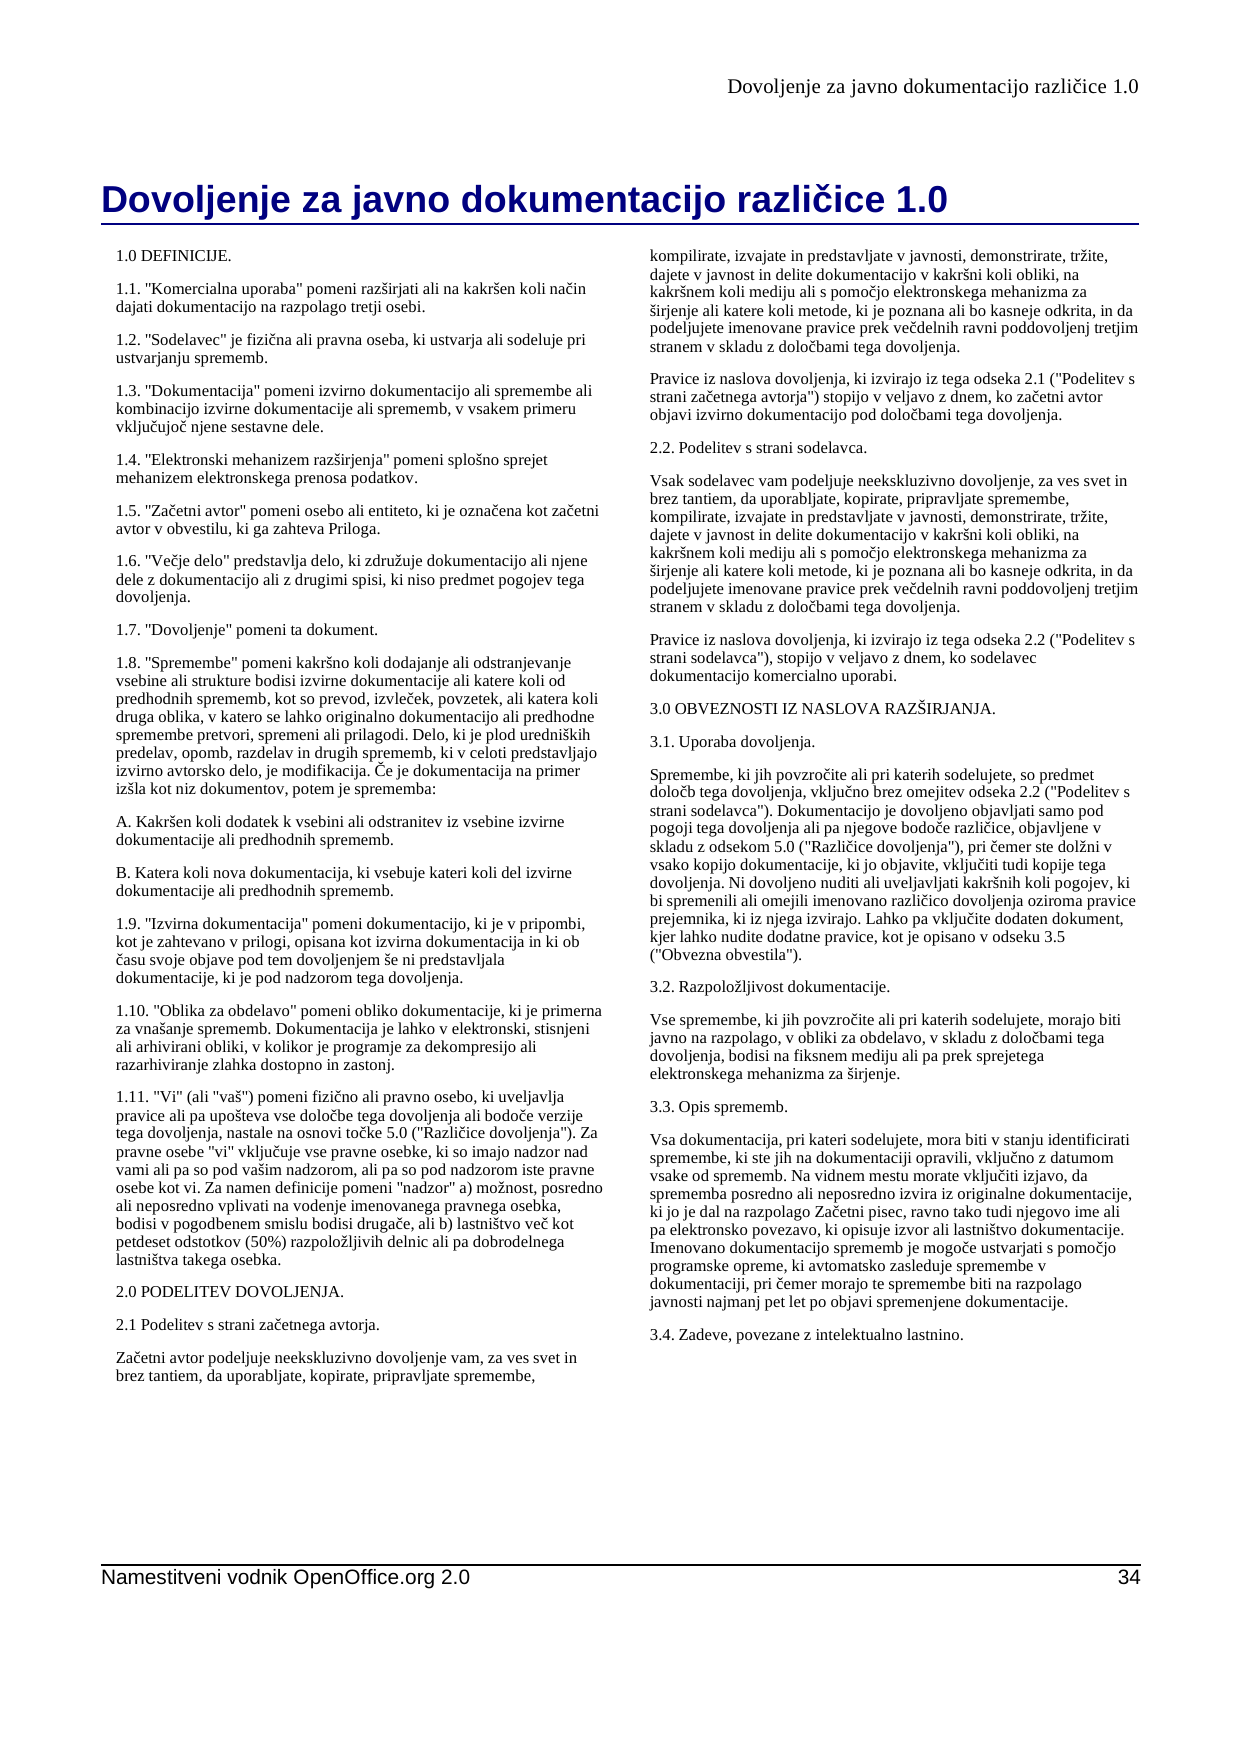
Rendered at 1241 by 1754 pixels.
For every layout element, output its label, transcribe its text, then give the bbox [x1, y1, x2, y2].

text 1.4. "Elektronski mehanizem razširjenja" pomeni splošno sprejet mehanizem elektronskega prenosa podatkov. [116, 451, 605, 487]
text 3.1. Uporaba dovoljenja. [649, 733, 1139, 751]
text 2.0 PODELITEV DOVOLJENJA. [116, 1283, 605, 1301]
text 1.0 DEFINICIJE. [116, 247, 605, 265]
text 3.2. Razpoložljivost dokumentacije. [649, 978, 1139, 996]
text 1.7. "Dovoljenje" pomeni ta dokument. [116, 621, 605, 639]
text Vsak sodelavec vam podeljuje neekskluzivno dovoljenje, za ves svet in brez tantiem, da uporabljate, kopirate, pripravljate spremembe, kompilirate, izvajate in predstavljate v javnosti, demonstrirate, tržite, dajete v javnost in delite dokumentacijo v kakršni koli obliki, na kakršnem koli mediju ali s pomočjo elektronskega mehanizma za širjenje ali katere koli metode, ki je poznana ali bo kasneje odkrita, in da podeljujete imenovane pravice prek večdelnih ravni poddovoljenj tretjim stranem v skladu z določbami tega dovoljenja. [649, 472, 1139, 616]
text Pravice iz naslova dovoljenja, ki izvirajo iz tega odseka 2.1 ("Podelitev s strani začetnega avtorja") stopijo v veljavo z dnem, ko začetni avtor objavi izvirno dokumentacijo pod določbami tega dovoljenja. [649, 370, 1139, 424]
text 3.4. Zadeve, povezane z intelektualno lastnino. [649, 1326, 1139, 1344]
text 1.6. "Večje delo" predstavlja delo, ki združuje dokumentacijo ali njene dele z dokumentacijo ali z drugimi spisi, ki niso predmet pogojev tega dovoljenja. [116, 552, 605, 606]
text 1.5. "Začetni avtor" pomeni osebo ali entiteto, ki je označena kot začetni avtor v obvestilu, ki ga zahteva Priloga. [116, 502, 605, 538]
text 3.0 OBVEZNOSTI IZ NASLOVA RAZŠIRJANJA. [649, 700, 1139, 718]
text Pravice iz naslova dovoljenja, ki izvirajo iz tega odseka 2.2 ("Podelitev s strani sodelavca"), stopijo v veljavo z dnem, ko sodelavec dokumentacijo komercialno uporabi. [649, 631, 1139, 685]
text 1.2. "Sodelavec" je fizična ali pravna oseba, ki ustvarja ali sodeluje pri ustvarjanju sprememb. [116, 331, 605, 367]
text 1.11. "Vi" (ali "vaš") pomeni fizično ali pravno osebo, ki uveljavlja pravice ali pa upošteva vse določbe tega dovoljenja ali bodoče verzije tega dovoljenja, nastale na osnovi točke 5.0 ("Različice dovoljenja"). Za pravne osebe "vi" vključuje vse pravne osebke, ki so imajo nadzor nad vami ali pa so pod vašim nadzorom, ali pa so pod nadzorom iste pravne osebe kot vi. Za namen definicije pomeni "nadzor" a) možnost, posredno ali neposredno vplivati na vodenje imenovanega pravnega osebka, bodisi v pogodbenem smislu bodisi drugače, ali b) lastništvo več kot petdeset odstotkov (50%) razpoložljivih delnic ali pa dobrodelnega lastništva takega osebka. [116, 1088, 605, 1269]
text 1.9. "Izvirna dokumentacija" pomeni dokumentacijo, ki je v pripombi, kot je zahtevano v prilogi, opisana kot izvirna dokumentacija in ki ob času svoje objave pod tem dovoljenjem še ni predstavljala dokumentacije, ki je pod nadzorom tega dovoljenja. [116, 915, 605, 987]
text 1.10. "Oblika za obdelavo" pomeni obliko dokumentacije, ki je primerna za vnašanje sprememb. Dokumentacija je lahko v elektronski, stisnjeni ali arhivirani obliki, v kolikor je programje za dekompresijo ali razarhiviranje zlahka dostopno in zastonj. [116, 1002, 605, 1074]
text 1.8. "Spremembe" pomeni kakršno koli dodajanje ali odstranjevanje vsebine ali strukture bodisi izvirne dokumentacije ali katere koli od predhodnih sprememb, kot so prevod, izvleček, povzetek, ali katera koli druga oblika, v katero se lahko originalno dokumentacijo ali predhodne spremembe pretvori, spremeni ali prilagodi. Delo, ki je plod uredniških predelav, opomb, razdelav in drugih sprememb, ki v celoti predstavljajo izvirno avtorsko delo, je modifikacija. Če je dokumentacija na primer izšla kot niz dokumentov, potem je sprememba: [116, 654, 605, 798]
text Vsa dokumentacija, pri kateri sodelujete, mora biti v stanju identificirati spremembe, ki ste jih na dokumentaciji opravili, vključno z datumom vsake od sprememb. Na vidnem mestu morate vključiti izjavo, da sprememba posredno ali neposredno izvira iz originalne dokumentacije, ki jo je dal na razpolago Začetni pisec, ravno tako tudi njegovo ime ali pa elektronsko povezavo, ki opisuje izvor ali lastništvo dokumentacije. Imenovano dokumentacijo sprememb je mogoče ustvarjati s pomočjo programske opreme, ki avtomatsko zasleduje spremembe v dokumentaciji, pri čemer morajo te spremembe biti na razpolago javnosti najmanj pet let po objavi spremenjene dokumentacije. [649, 1131, 1139, 1311]
text Spremembe, ki jih povzročite ali pri katerih sodelujete, so predmet določb tega dovoljenja, vključno brez omejitev odseka 2.2 ("Podelitev s strani sodelavca"). Dokumentacijo je dovoljeno objavljati samo pod pogoji tega dovoljenja ali pa njegove bodoče različice, objavljene v skladu z odsekom 5.0 ("Različice dovoljenja"), pri čemer ste dolžni v vsako kopijo dokumentacije, ki jo objavite, vključiti tudi kopije tega dovoljenja. Ni dovoljeno nuditi ali uveljavljati kakršnih koli pogojev, ki bi spremenili ali omejili imenovano različico dovoljenja oziroma pravice prejemnika, ki iz njega izvirajo. Lahko pa vključite dodaten dokument, kjer lahko nudite dodatne pravice, kot je opisano v odseku 3.5 ("Obvezna obvestila"). [649, 765, 1139, 964]
text Začetni avtor podeljuje neekskluzivno dovoljenje vam, za ves svet in brez tantiem, da uporabljate, kopirate, pripravljate spremembe, [116, 1349, 605, 1385]
text 2.2. Podelitev s strani sodelavca. [649, 439, 1139, 457]
text 1.1. "Komercialna uporaba" pomeni razširjati ali na kakršen koli način dajati dokumentacijo na razpolago tretji osebi. [116, 280, 605, 316]
text A. Kakršen koli dodatek k vsebini ali odstranitev iz vsebine izvirne dokumentacije ali predhodnih sprememb. [116, 813, 605, 849]
text kompilirate, izvajate in predstavljate v javnosti, demonstrirate, tržite, dajete v javnost in delite dokumentacijo v kakršni koli obliki, na kakršnem koli mediju ali s pomočjo elektronskega mehanizma za širjenje ali katere koli metode, ki je poznana ali bo kasneje odkrita, in da podeljujete imenovane pravice prek večdelnih ravni poddovoljenj tretjim stranem v skladu z določbami tega dovoljenja. [649, 247, 1139, 356]
text 3.3. Opis sprememb. [649, 1098, 1139, 1116]
text 1.3. "Dokumentacija" pomeni izvirno dokumentacijo ali spremembe ali kombinacijo izvirne dokumentacije ali sprememb, v vsakem primeru vključujoč njene sestavne dele. [116, 382, 605, 436]
text Vse spremembe, ki jih povzročite ali pri katerih sodelujete, morajo biti javno na razpolago, v obliki za obdelavo, v skladu z določbami tega dovoljenja, bodisi na fiksnem mediju ali pa prek sprejetega elektronskega mehanizma za širjenje. [649, 1011, 1139, 1083]
subtitle DDovoljenje Dovoljenje za javno dokumentacijo različice 1.0 [101, 179, 1139, 223]
text 2.1 Podelitev s strani začetnega avtorja. [116, 1316, 605, 1334]
text B. Katera koli nova dokumentacija, ki vsebuje kateri koli del izvirne dokumentacije ali predhodnih sprememb. [116, 864, 605, 900]
